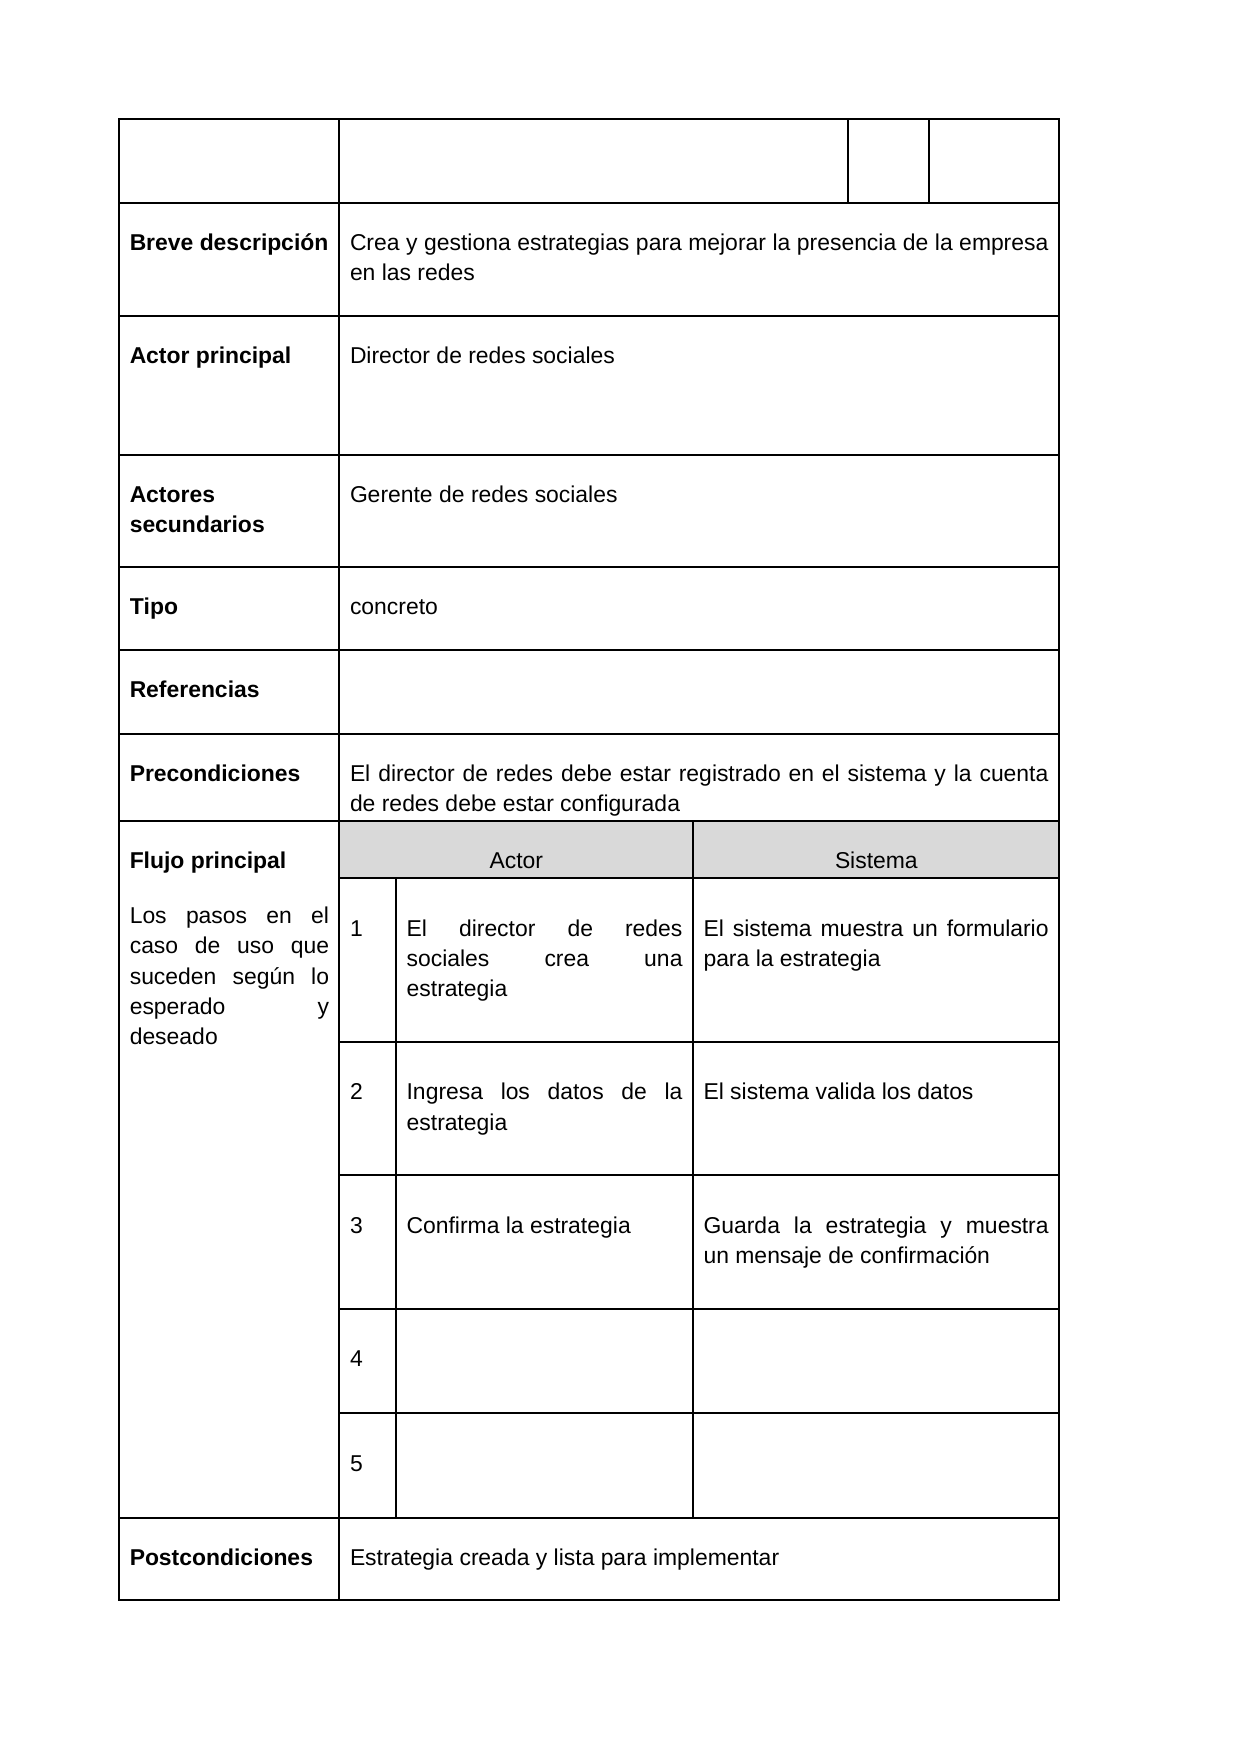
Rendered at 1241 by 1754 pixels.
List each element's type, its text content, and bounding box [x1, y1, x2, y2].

table_cell Ingresa los datos de la estrategia [397, 1043, 692, 1174]
table_cell [397, 1414, 692, 1517]
table_header [340, 120, 847, 202]
table_cell Confirma la estrategia [397, 1176, 692, 1307]
table_cell Flujo principal Los pasos en el caso de uso que suceden según lo esperado y deseado [120, 822, 338, 1517]
table_cell concreto [340, 568, 1058, 648]
table_cell [694, 1310, 1058, 1412]
table_cell El director de redes sociales crea una estrategia [397, 879, 692, 1041]
table_cell Actores secundarios [120, 456, 338, 566]
table_header [120, 120, 338, 202]
table_cell El sistema muestra un formulario para la estrategia [694, 879, 1058, 1041]
table_cell Crea y gestiona estrategias para mejorar la presencia de la empresa en las redes [340, 204, 1058, 314]
table_cell 5 [340, 1414, 395, 1517]
table_cell 2 [340, 1043, 395, 1174]
table_cell Actor principal [120, 317, 338, 454]
table_cell El director de redes debe estar registrado en el sistema y la cuenta de redes debe estar configurada [340, 735, 1058, 820]
table_cell [340, 651, 1058, 732]
table_cell [694, 1414, 1058, 1517]
table_cell Referencias [120, 651, 338, 732]
table_cell Tipo [120, 568, 338, 648]
table_header [849, 120, 928, 202]
table_cell Estrategia creada y lista para implementar [340, 1519, 1058, 1599]
table_cell 3 [340, 1176, 395, 1307]
table_cell Breve descripción [120, 204, 338, 314]
table_cell Gerente de redes sociales [340, 456, 1058, 566]
table_cell Actor [340, 822, 692, 877]
table_cell Precondiciones [120, 735, 338, 820]
table_cell Postcondiciones [120, 1519, 338, 1599]
table_cell 4 [340, 1310, 395, 1412]
table_cell 1 [340, 879, 395, 1041]
table_cell Guarda la estrategia y muestra un mensaje de confirmación [694, 1176, 1058, 1307]
table_cell Director de redes sociales [340, 317, 1058, 454]
table_header [930, 120, 1058, 202]
table_cell El sistema valida los datos [694, 1043, 1058, 1174]
table_cell Sistema [694, 822, 1058, 877]
table_cell [397, 1310, 692, 1412]
